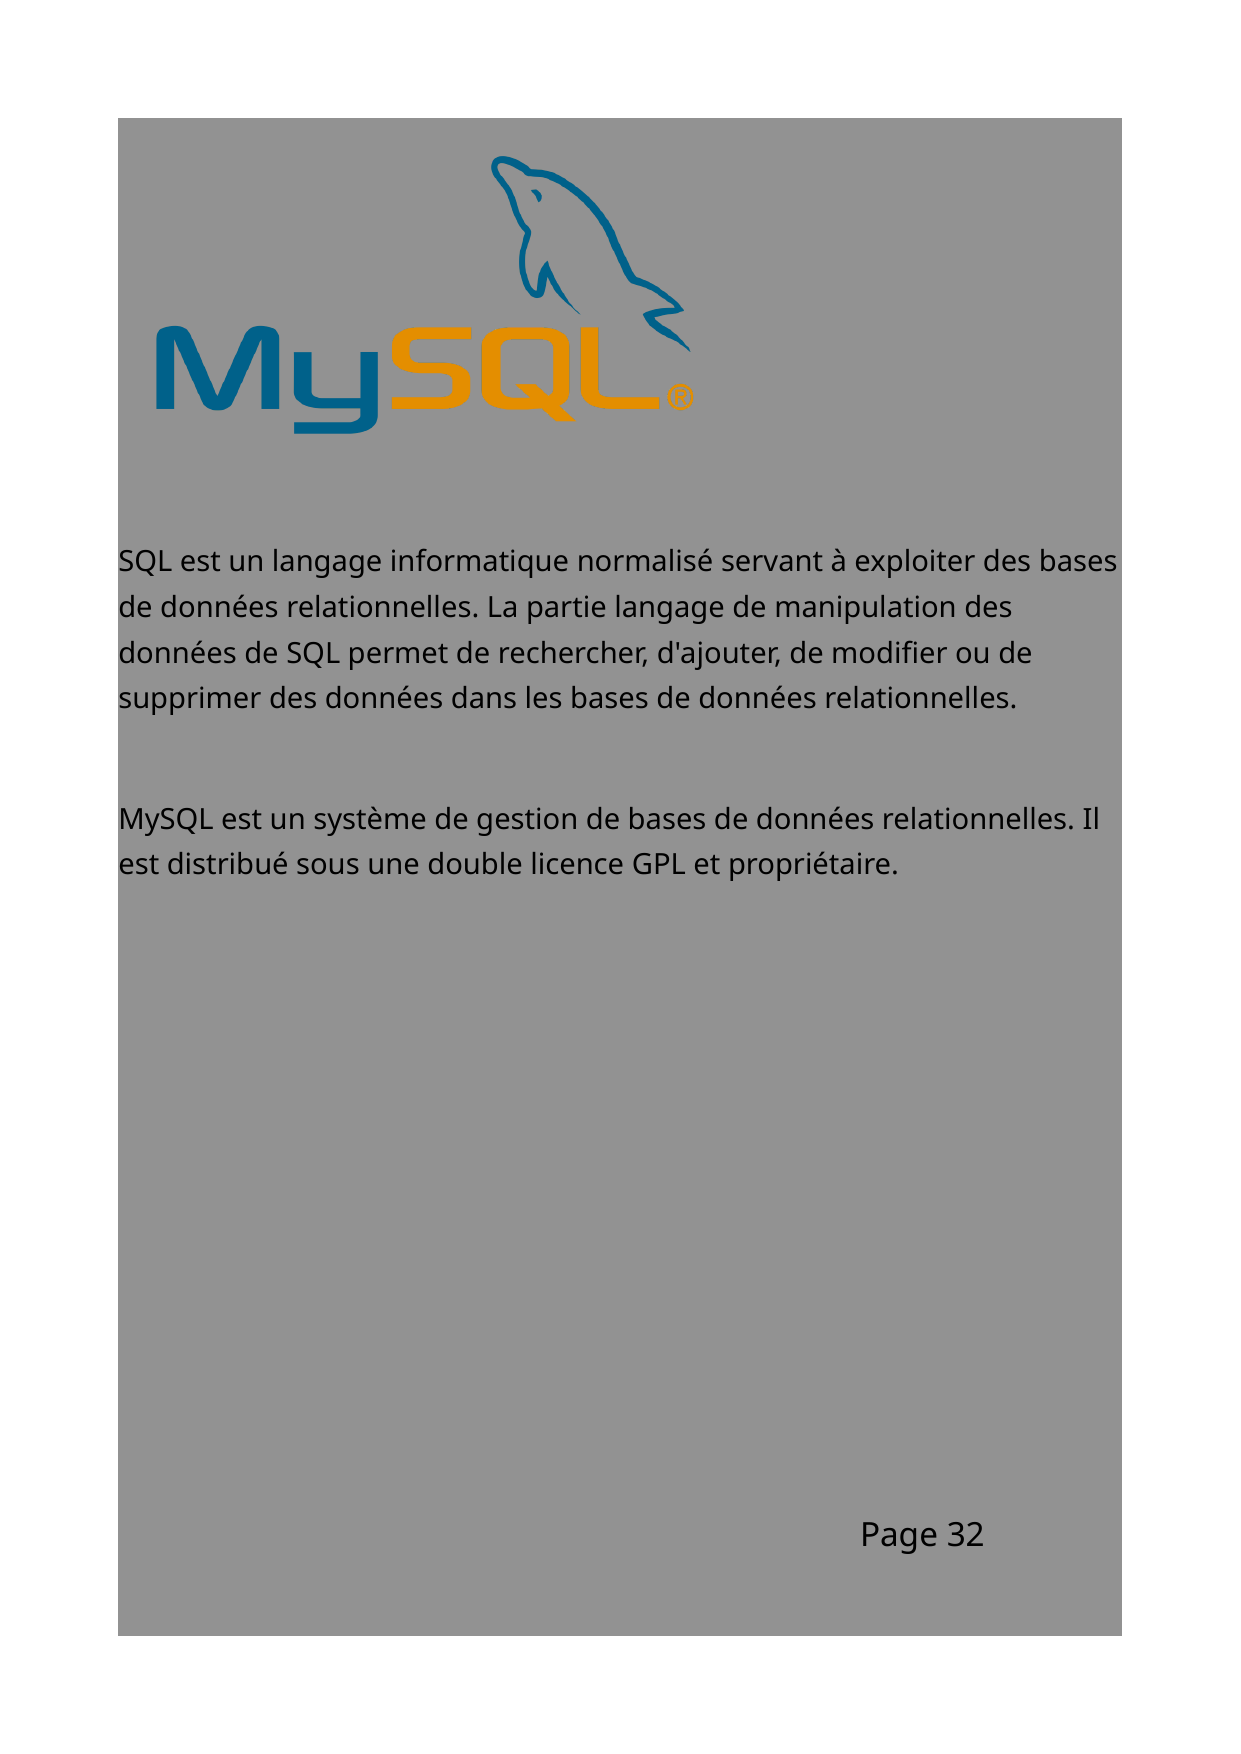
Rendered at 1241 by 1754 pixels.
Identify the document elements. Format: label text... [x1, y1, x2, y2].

text SQL est un langage informatique normalisé servant à exploiter des bases de données relationnelles. La partie langage de manipulation des données de SQL permet de rechercher, d'ajouter, de modifier ou de supprimer des données dans les bases de données relationnelles. [118, 541, 1122, 717]
text Page 32 [118, 1506, 1122, 1557]
text MySQL est un système de gestion de bases de données relationnelles. Il est distribué sous une double licence GPL et propriétaire. [118, 798, 1122, 883]
picture [156, 156, 694, 434]
